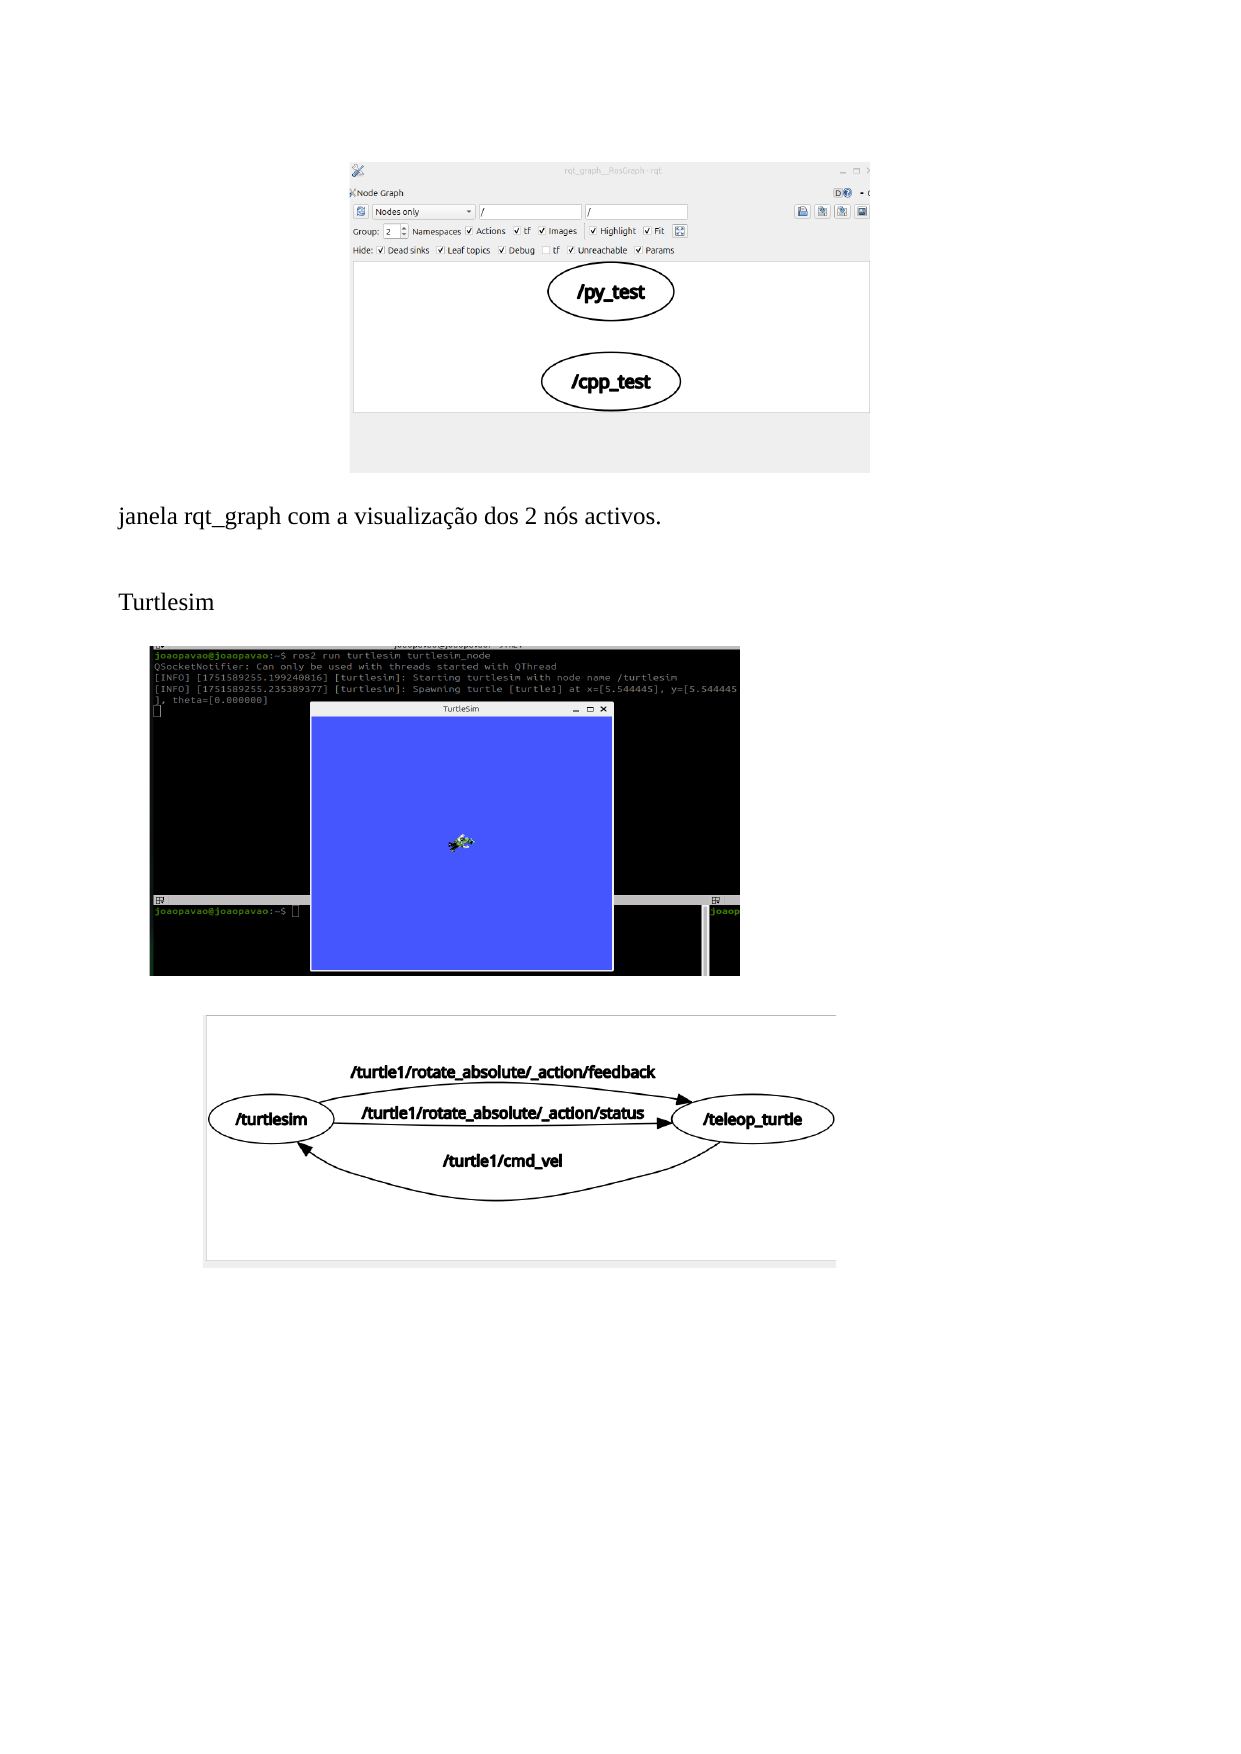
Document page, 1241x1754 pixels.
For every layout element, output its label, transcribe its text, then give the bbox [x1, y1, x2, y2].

picture [349, 162, 870, 473]
text Turtlesim [118, 587, 1122, 616]
picture [202, 1015, 837, 1268]
text janela rqt_graph com a visualização dos 2 nós activos. [118, 501, 1122, 530]
picture [149, 646, 740, 976]
